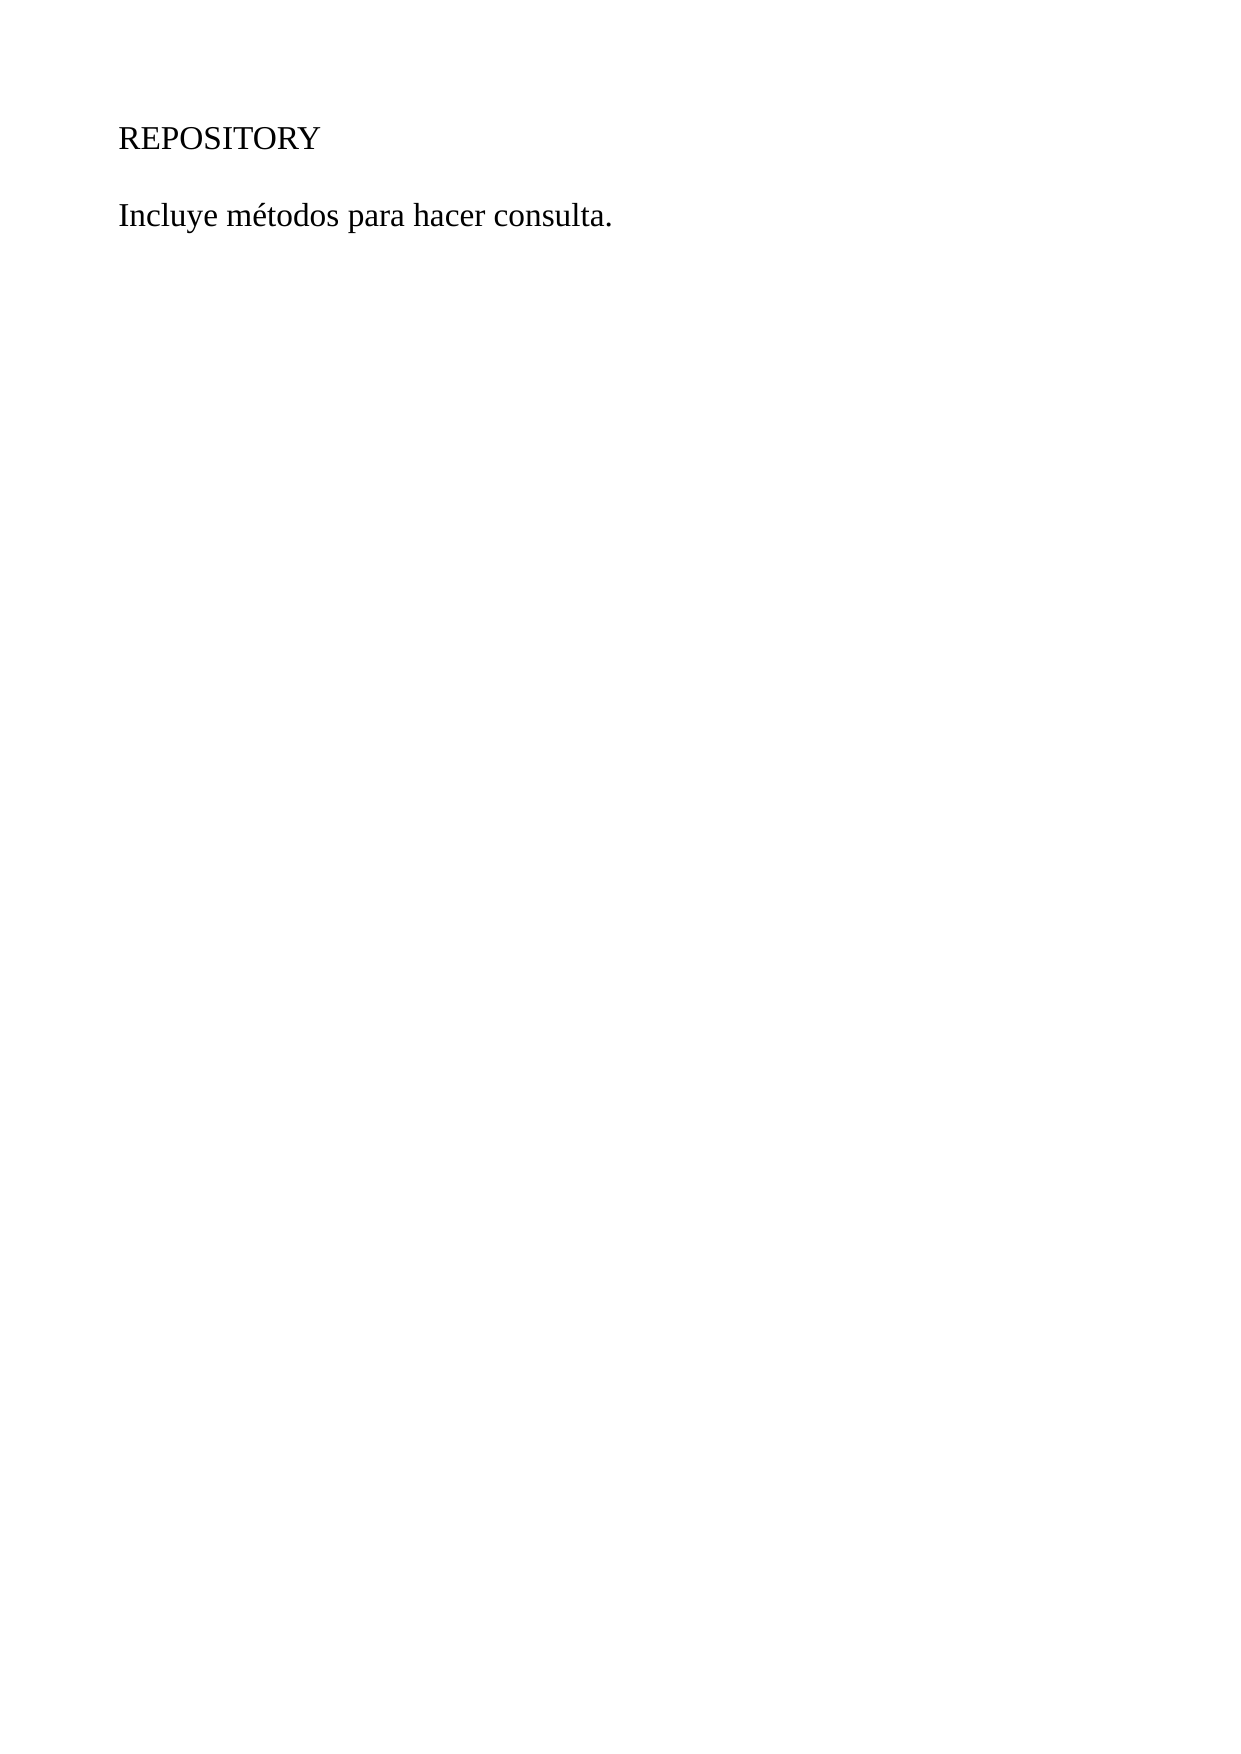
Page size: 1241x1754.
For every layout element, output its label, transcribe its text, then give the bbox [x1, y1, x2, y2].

text Incluye métodos para hacer consulta. [118, 195, 1122, 233]
text REPOSITORY [118, 118, 1122, 156]
